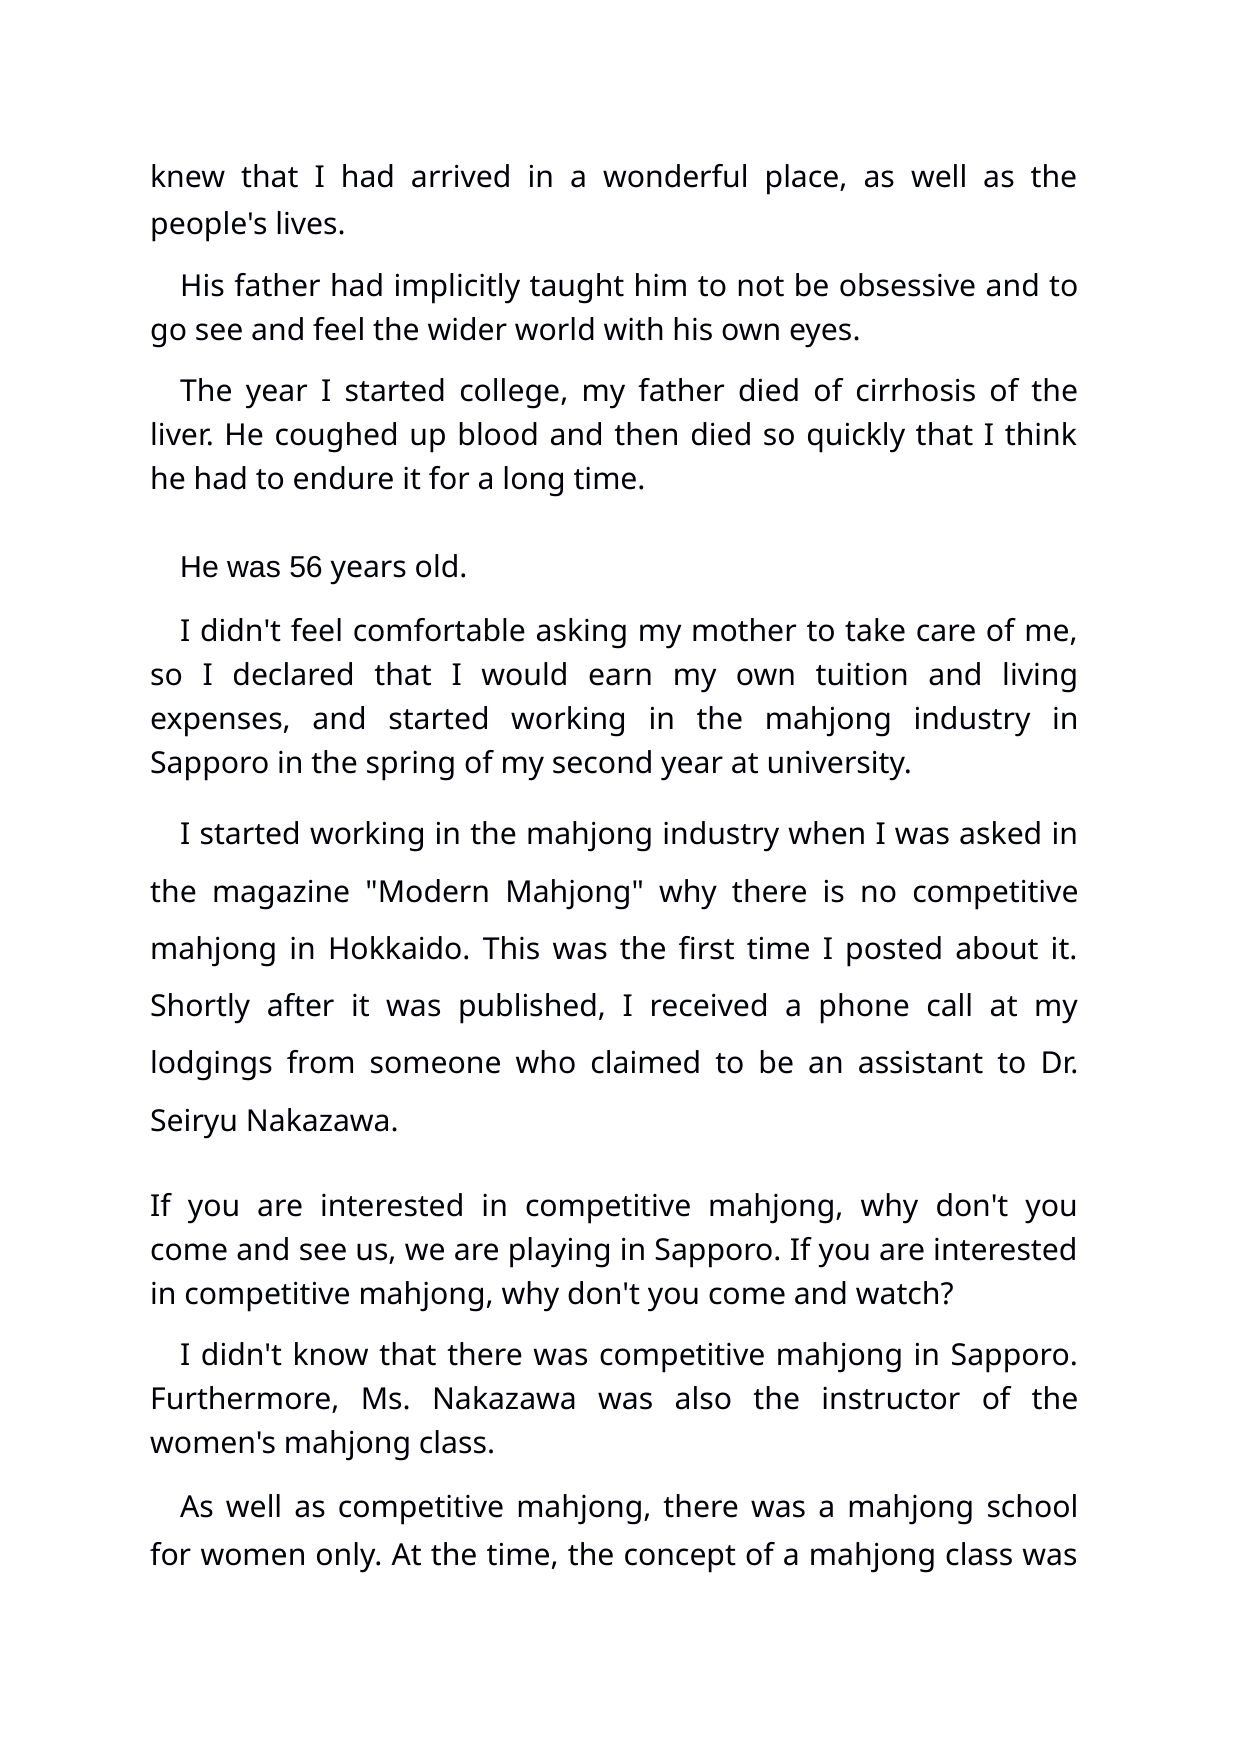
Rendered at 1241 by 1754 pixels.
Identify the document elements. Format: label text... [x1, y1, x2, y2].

text As well as competitive mahjong, there was a mahjong school for women only. At the time, the concept of a mahjong class was [150, 1479, 1079, 1576]
text I started working in the mahjong industry when I was asked in the magazine "Modern Mahjong" why there is no competitive mahjong in Hokkaido. This was the first time I posted about it. Shortly after it was published, I received a phone call at my lodgings from someone who claimed to be an assistant to Dr. Seiryu Nakazawa. [150, 799, 1079, 1143]
text If you are interested in competitive mahjong, why don't you come and see us, we are playing in Sapporo. If you are interested in competitive mahjong, why don't you come and watch? [150, 1181, 1079, 1313]
text His father had implicitly taught him to not be obsessive and to go see and feel the wider world with his own eyes. [150, 261, 1079, 349]
text I didn't know that there was competitive mahjong in Sapporo. Furthermore, Ms. Nakazawa was also the instructor of the women's mahjong class. [150, 1330, 1079, 1462]
text The year I started college, my father died of cirrhosis of the liver. He coughed up blood and then died so quickly that I think he had to endure it for a long time. [150, 366, 1079, 498]
text He was 56 years old. [150, 542, 1079, 586]
text knew that I had arrived in a wonderful place, as well as the people's lives. [150, 150, 1079, 244]
text I didn't feel comfortable asking my mother to take care of me, so I declared that I would earn my own tuition and living expenses, and started working in the mahjong industry in Sapporo in the spring of my second year at university. [150, 606, 1079, 782]
